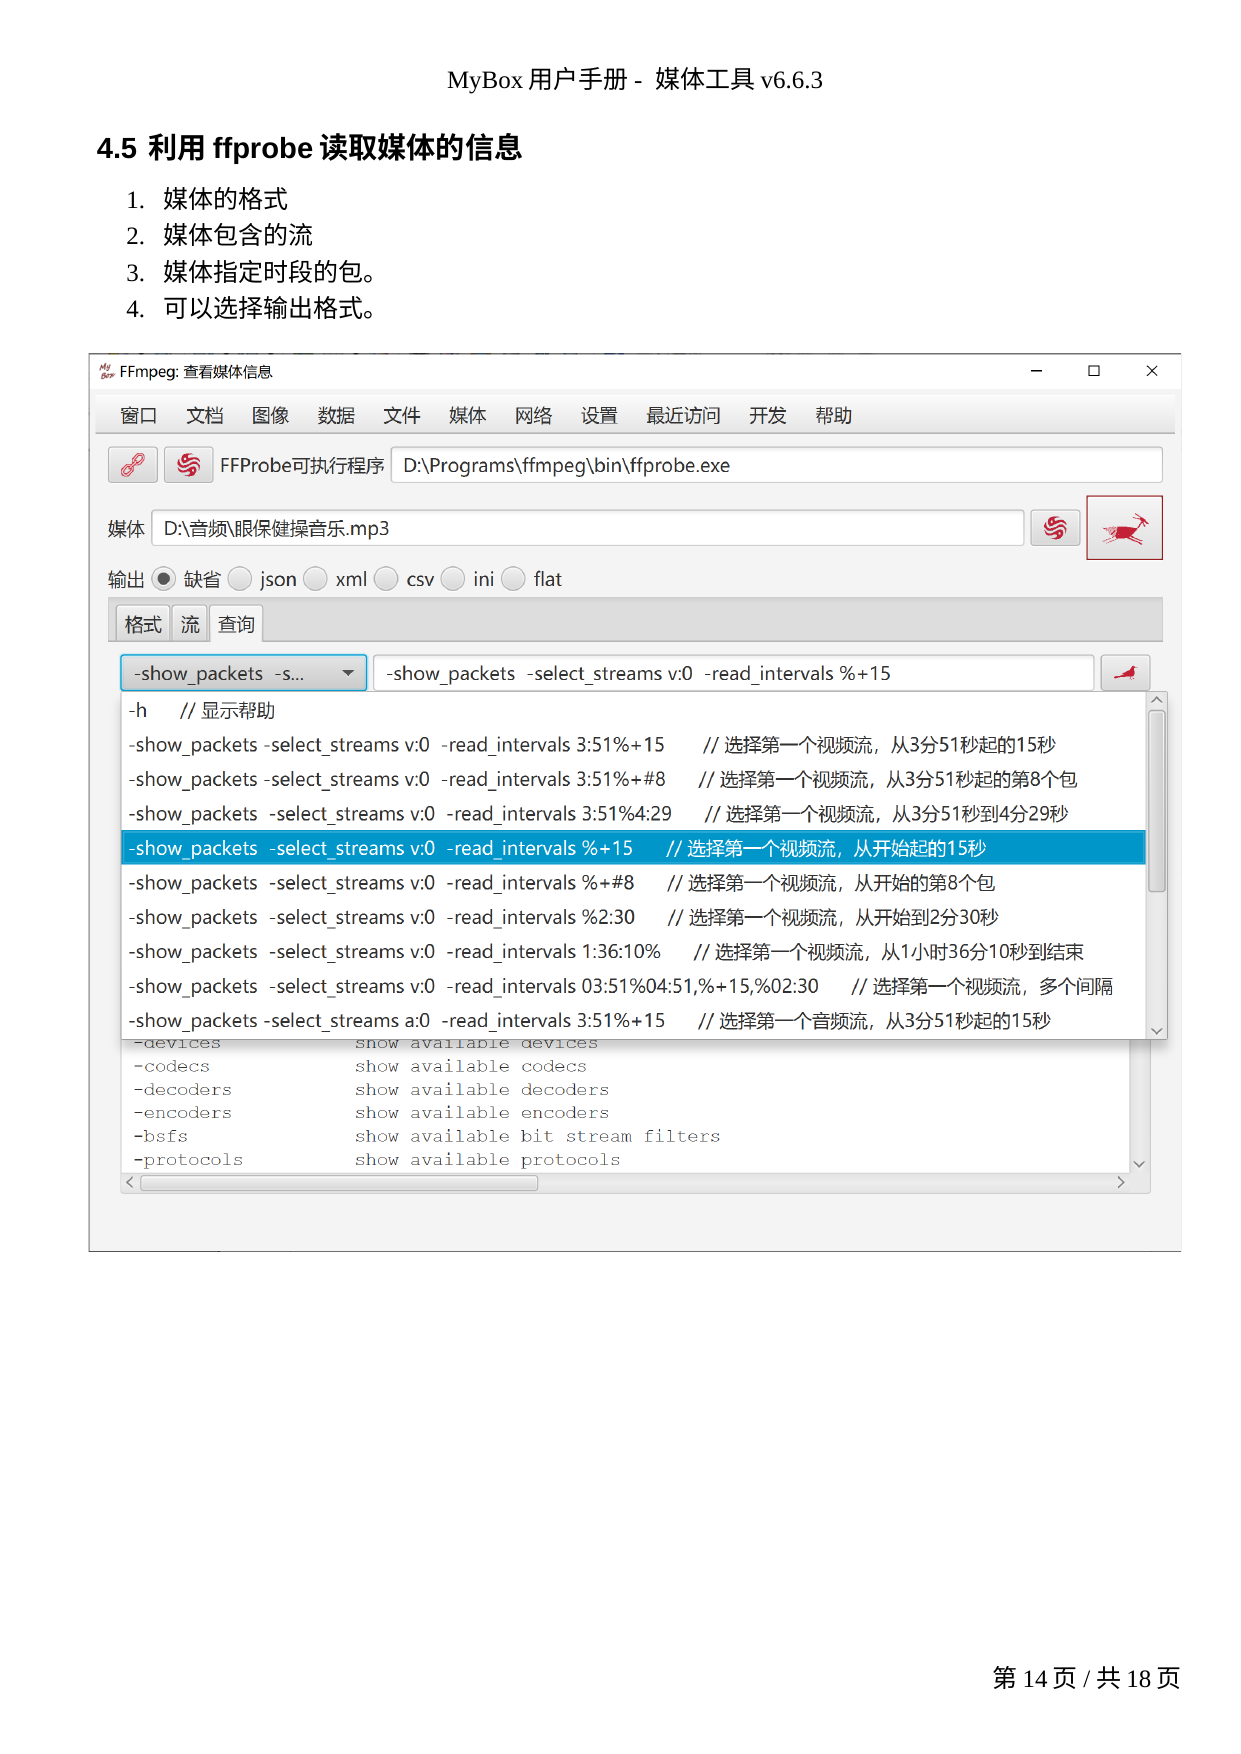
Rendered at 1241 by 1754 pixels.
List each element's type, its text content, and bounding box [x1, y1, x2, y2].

picture [88, 353, 1182, 1252]
list 媒体包含的流 [126, 216, 1181, 252]
subtitle 利用ffprobe读取媒体的信息 [88, 125, 1181, 167]
list 媒体的格式 [126, 179, 1181, 216]
list 媒体指定时段的包。 [126, 252, 1181, 288]
list 可以选择输出格式。 [126, 288, 1181, 324]
